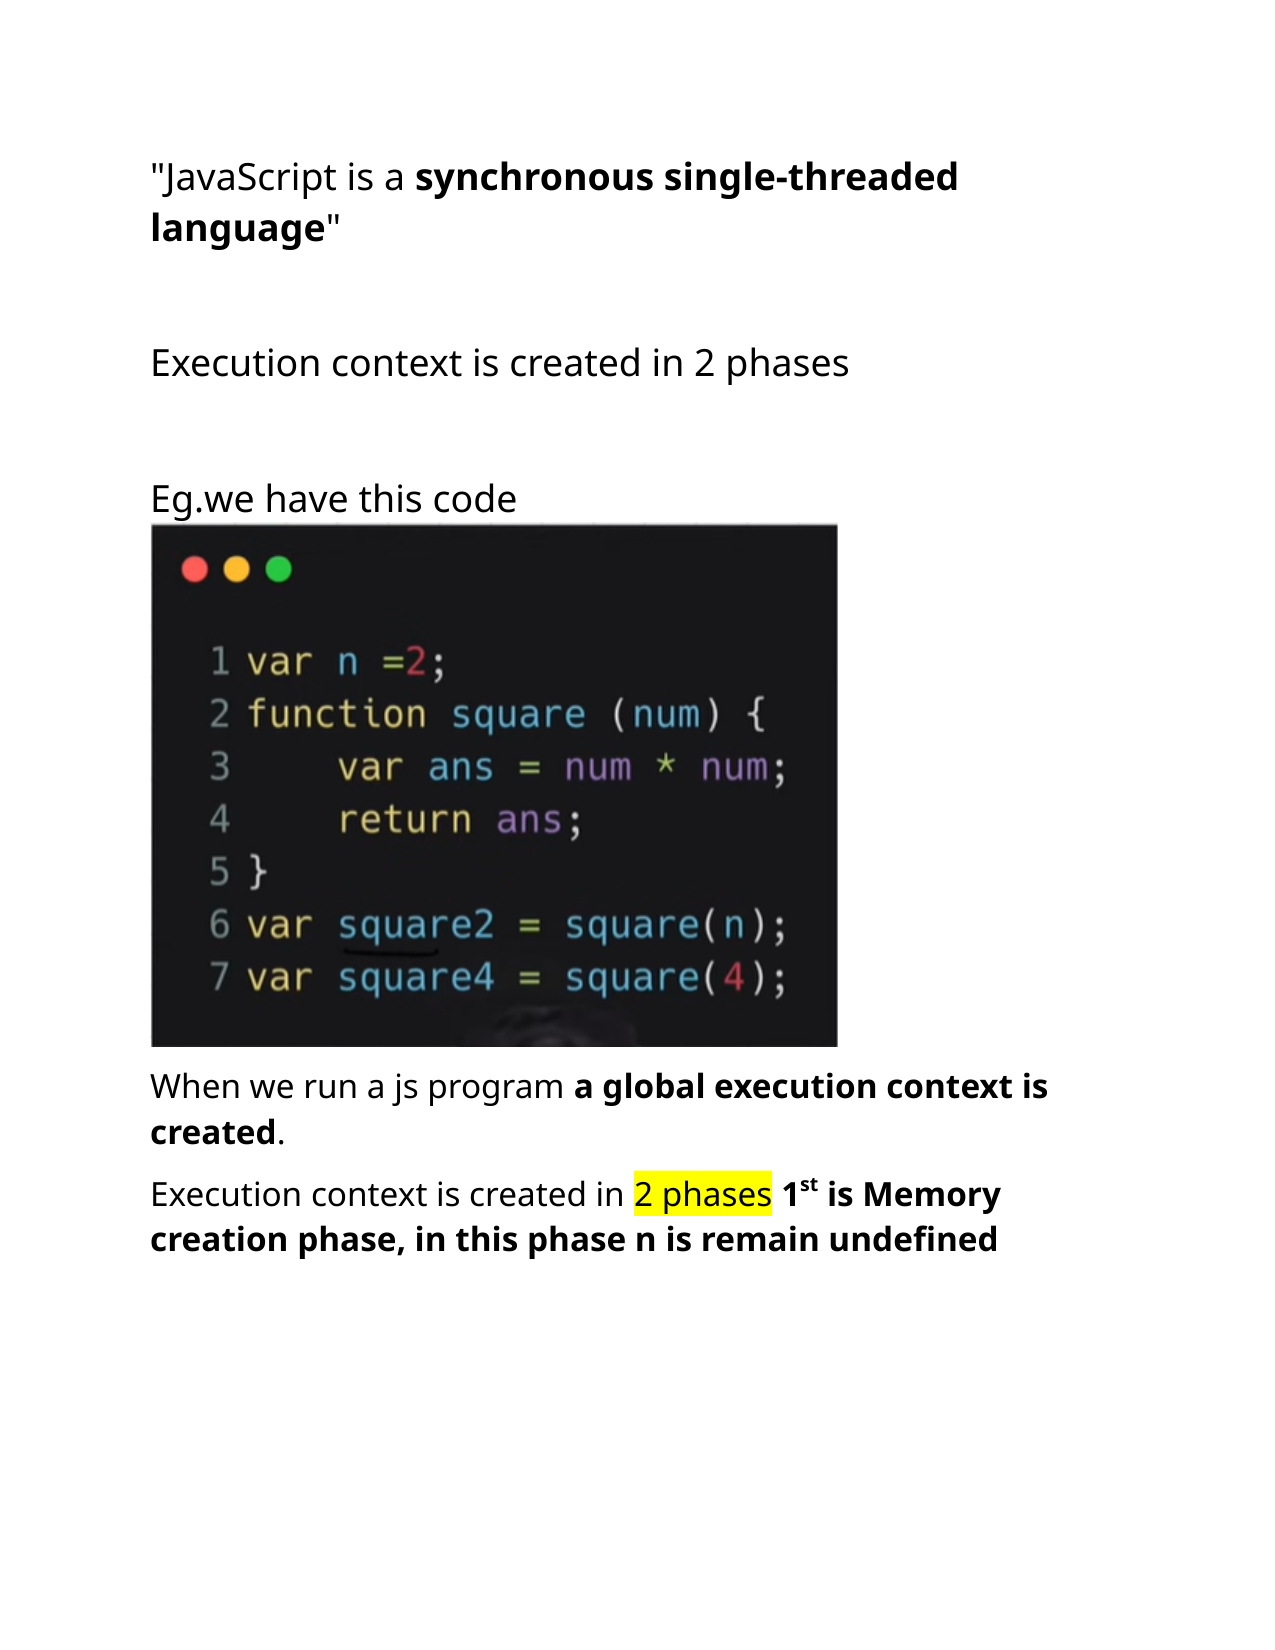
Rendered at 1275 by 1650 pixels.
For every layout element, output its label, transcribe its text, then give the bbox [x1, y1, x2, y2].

text When we run a js program a global execution context is created. [150, 1063, 1125, 1154]
text "JavaScript is a synchronous single-threaded language" [150, 150, 1125, 252]
text Eg.we have this code [150, 472, 1125, 1046]
text Execution context is created in 2 phases [150, 336, 1125, 387]
text Execution context is created in 2 phases 1st is Memory creation phase, in this phase n is remain undefined [150, 1171, 1125, 1261]
